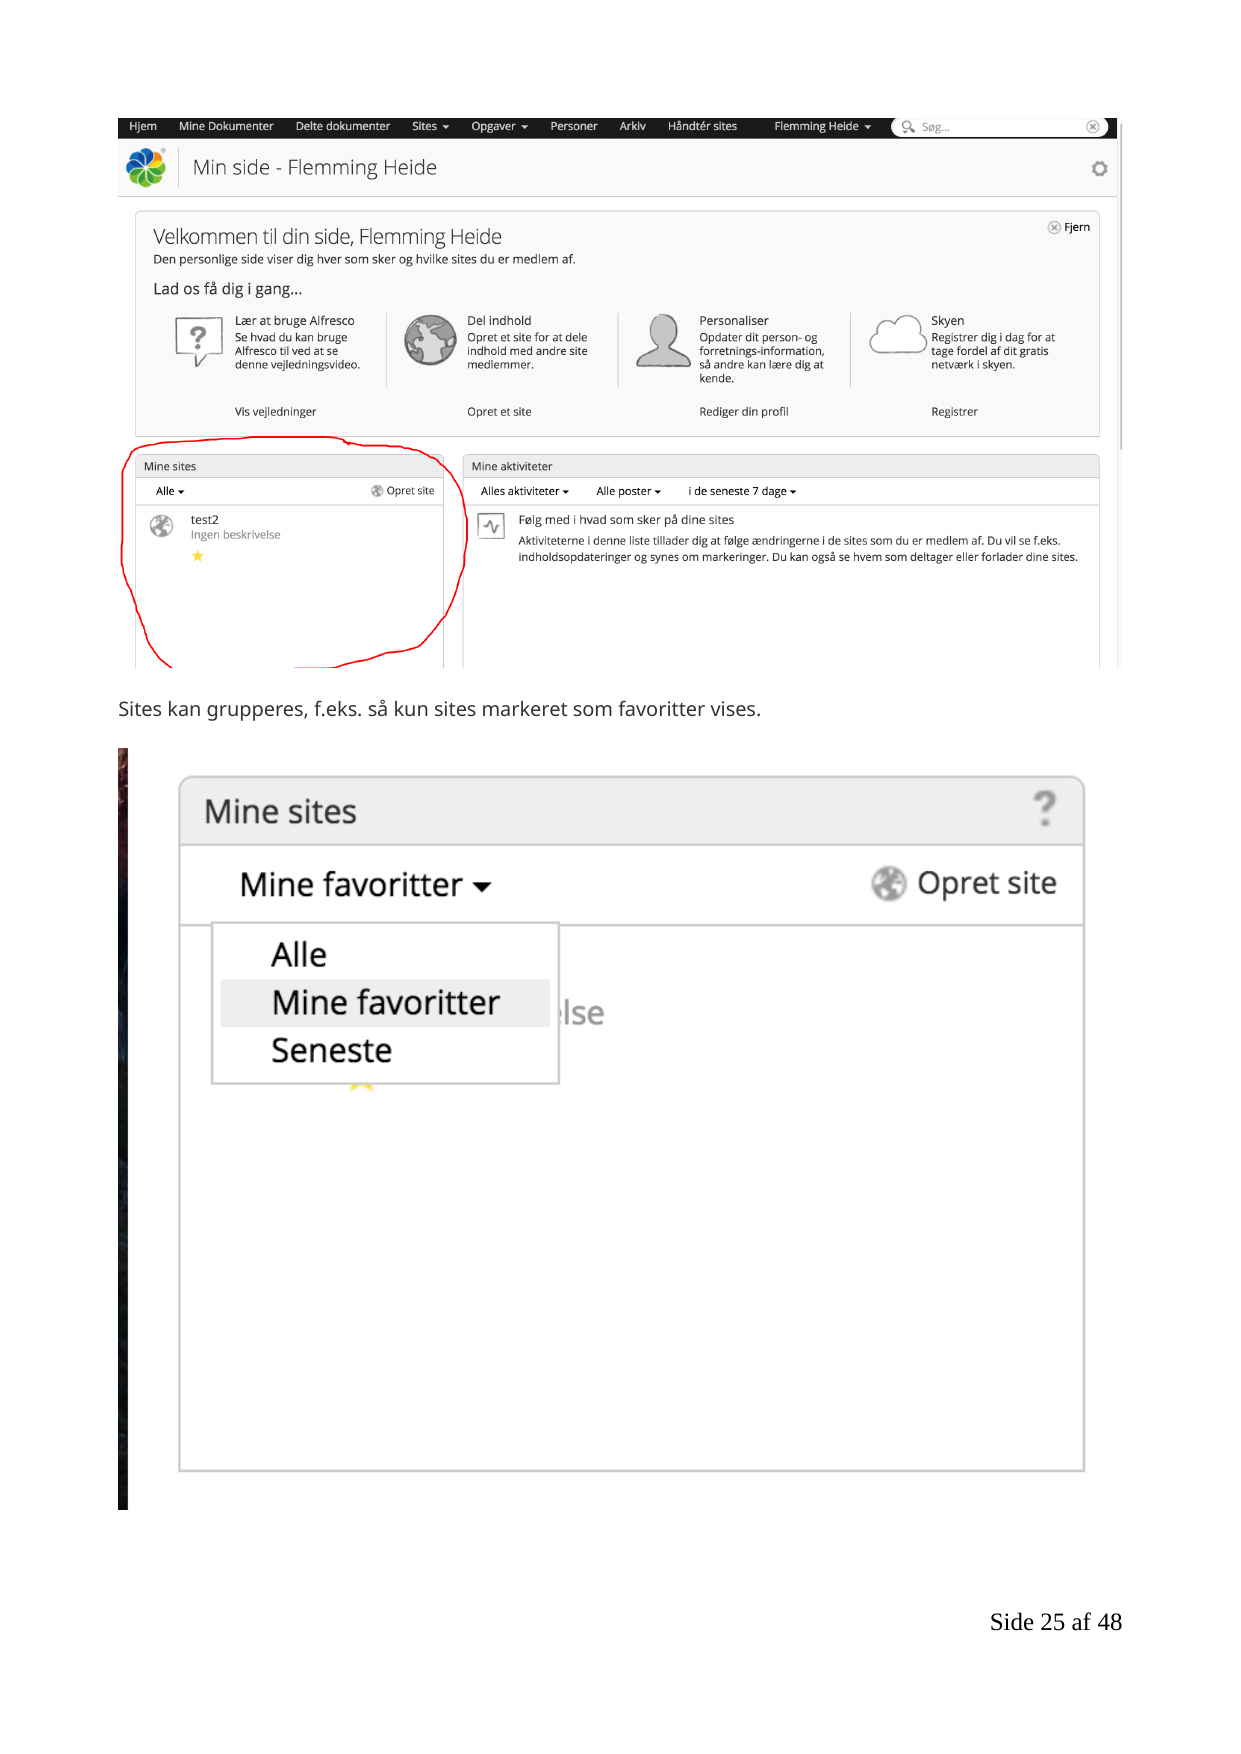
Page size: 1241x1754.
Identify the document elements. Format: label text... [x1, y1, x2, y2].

picture [118, 748, 1123, 1510]
picture [118, 118, 1123, 668]
text Sites kan grupperes, f.eks. så kun sites markeret som favoritter vises. [118, 695, 1122, 722]
